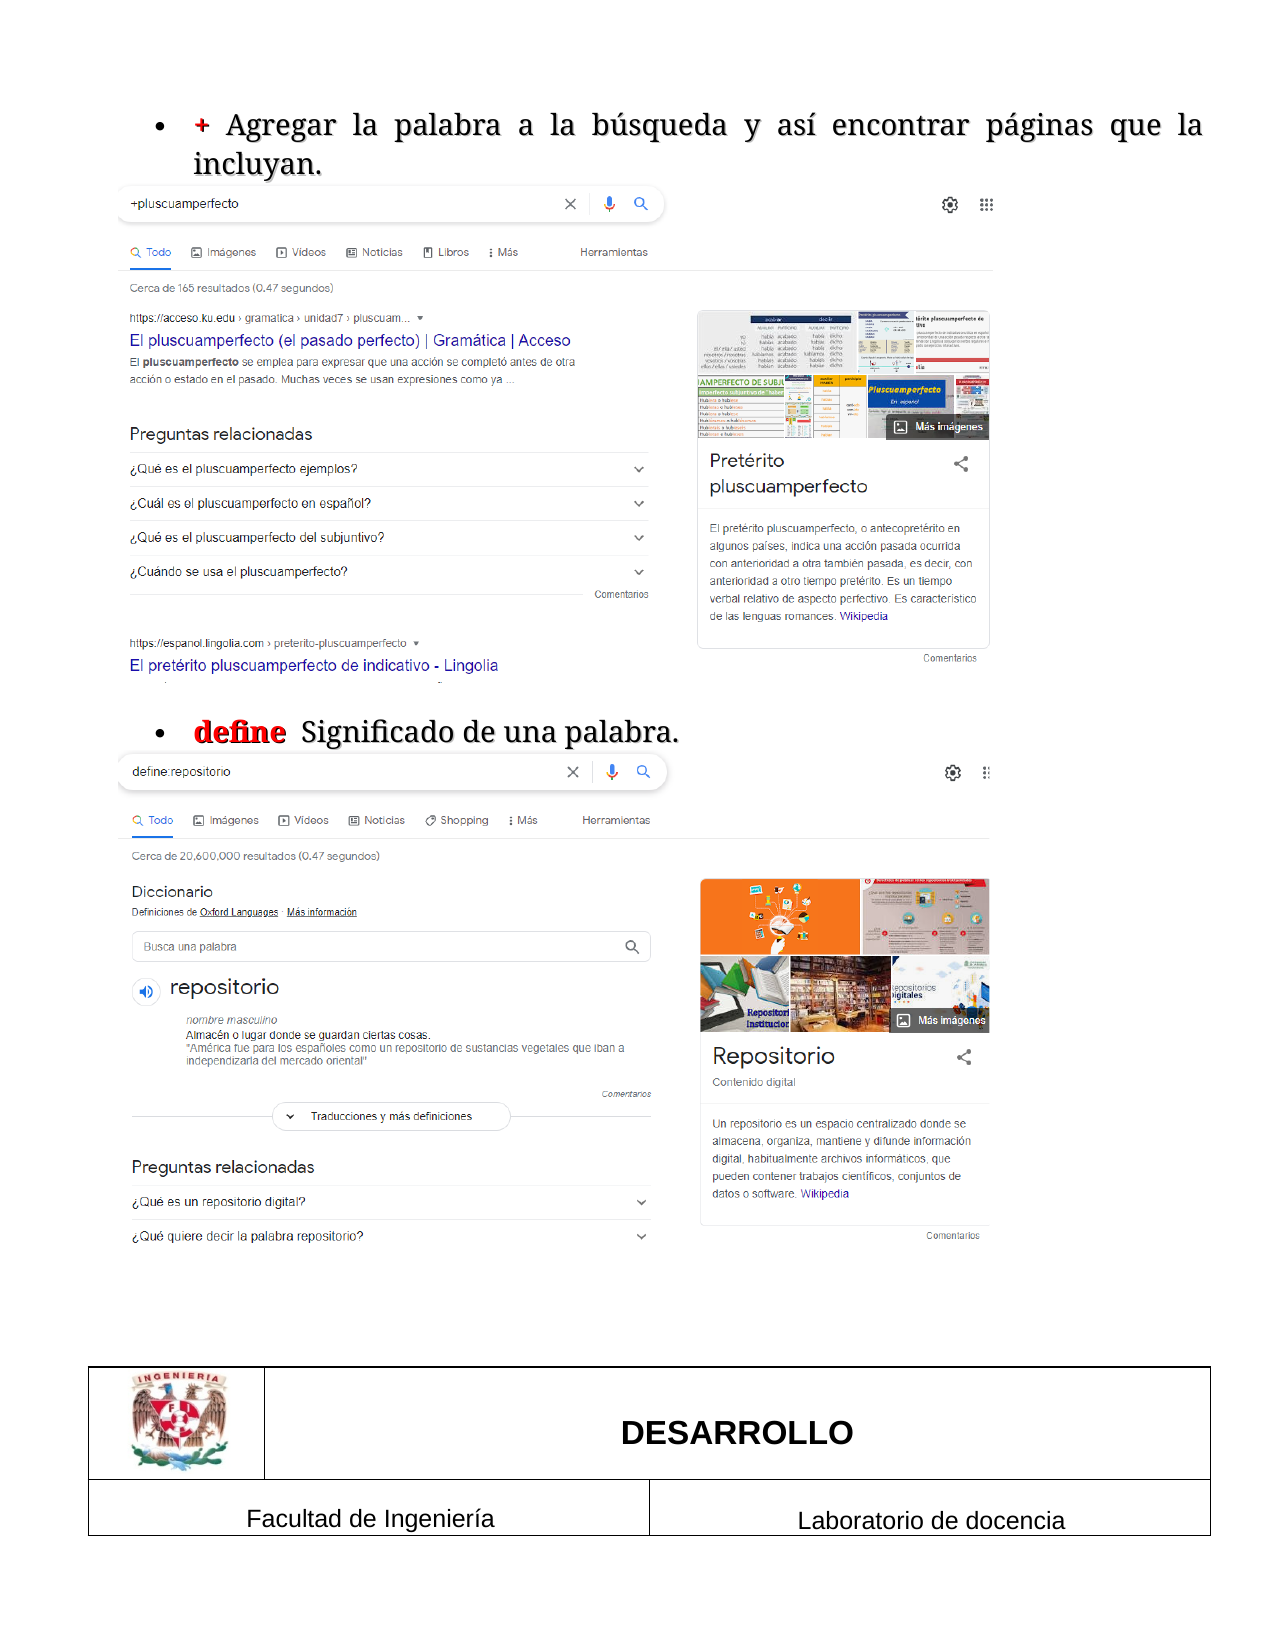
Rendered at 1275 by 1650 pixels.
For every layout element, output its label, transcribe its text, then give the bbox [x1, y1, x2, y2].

list define Significado de una palabra. [905, 711, 935, 750]
list + Agregar la palabra a la búsqueda y así encontrar páginas que la incluyan. [156, 104, 1205, 183]
list define Significado de una palabra. [854, 711, 875, 750]
list define Significado de una palabra. [464, 711, 584, 750]
list define Significado de una palabra. [383, 711, 417, 750]
list define Significado de una palabra. [1046, 711, 1063, 751]
list define Significado de una palabra. [605, 711, 712, 743]
table_header [610, 718, 618, 726]
table_cell Facultad de Ingeniería [89, 1480, 649, 1534]
table_cell Laboratorio de docencia [650, 1480, 1210, 1534]
table_header DESARROLLO [265, 1368, 1210, 1479]
list define Significado de una palabra. [687, 711, 755, 750]
table_header [700, 718, 708, 726]
list define Significado de una palabra. [995, 711, 1012, 751]
list define Significado de una palabra. [156, 711, 229, 739]
table_header [89, 1368, 264, 1479]
